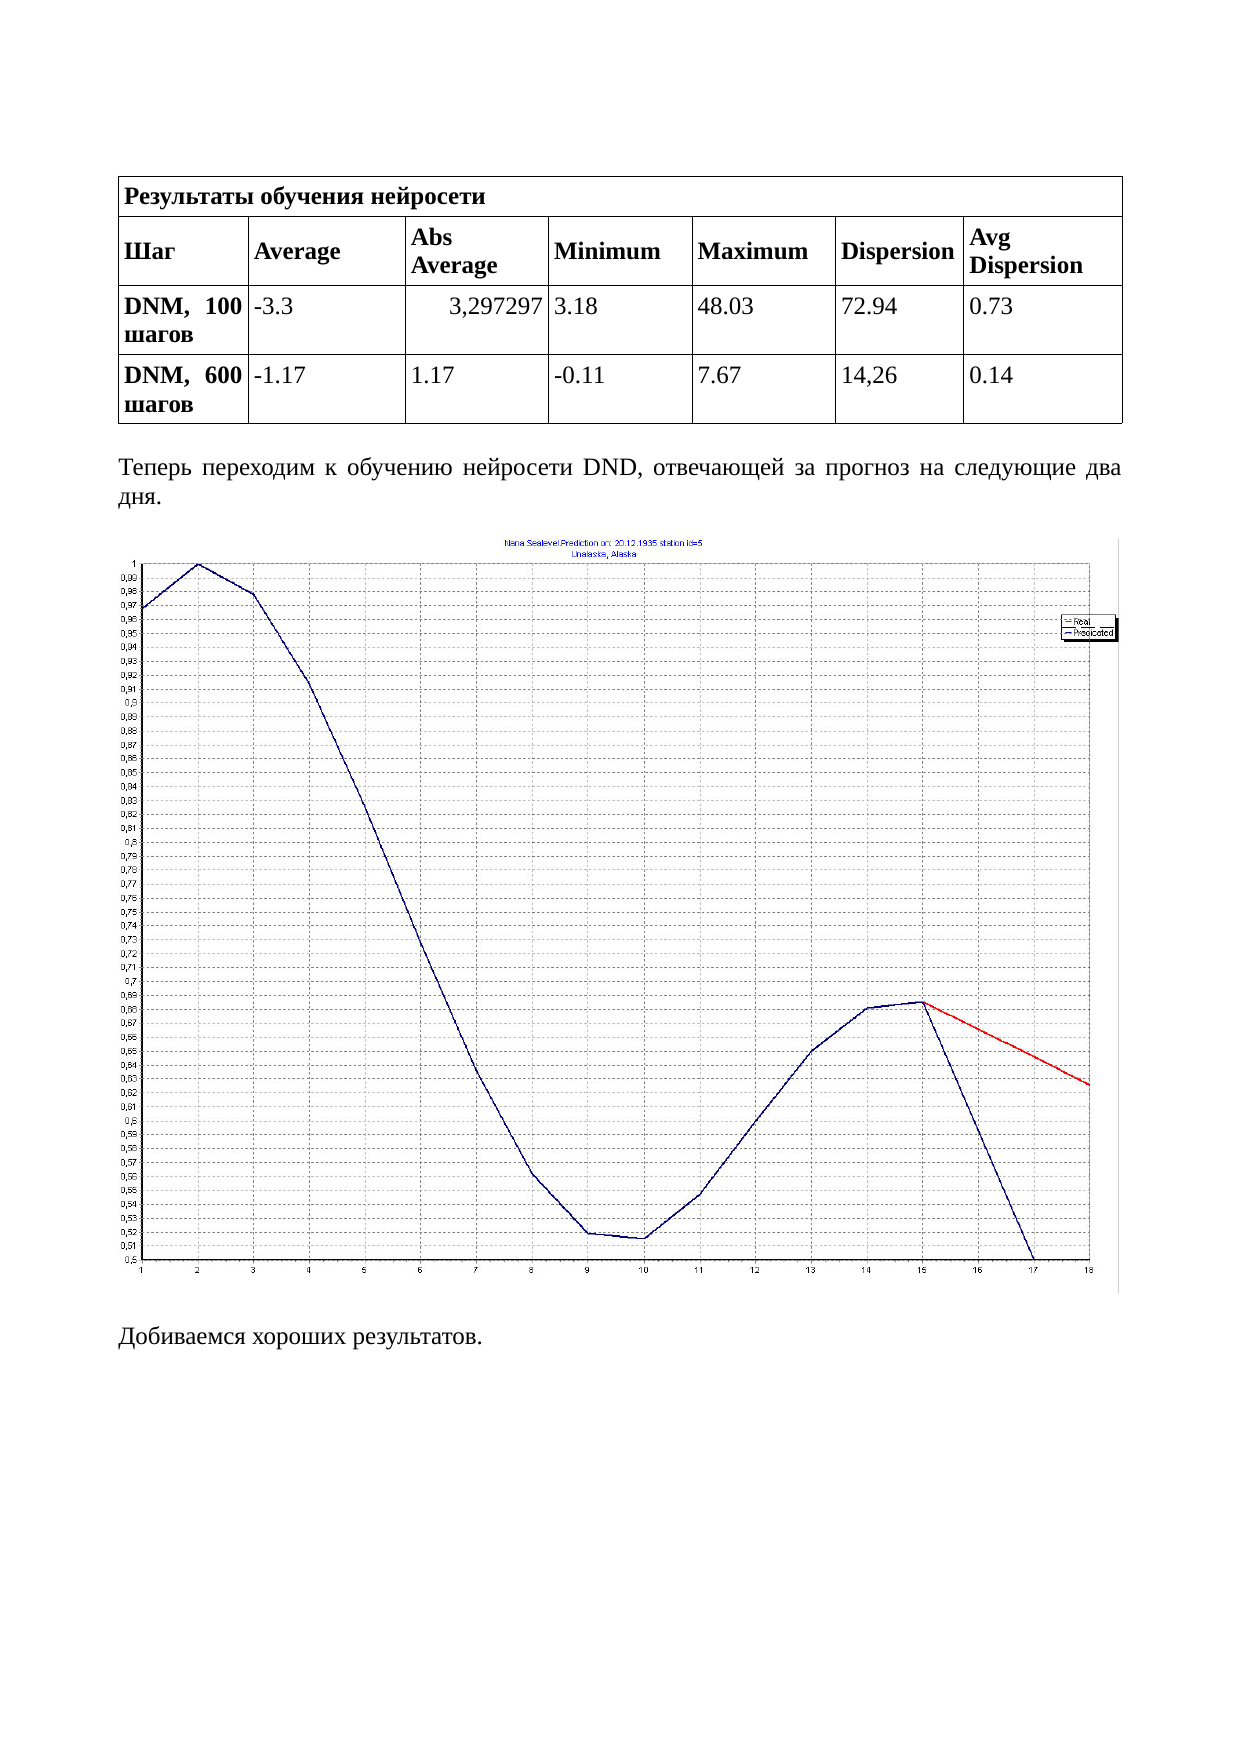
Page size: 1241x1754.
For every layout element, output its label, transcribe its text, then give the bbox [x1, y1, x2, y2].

table_cell Avg Dispersion [964, 217, 1122, 285]
table_cell Maximum [693, 217, 835, 285]
table_cell -3,3 [249, 286, 405, 354]
table_cell 14,26 [836, 355, 963, 423]
table_cell Minimum [549, 217, 692, 285]
table_cell Шаг [119, 217, 248, 285]
table_cell -1,17 [249, 355, 405, 423]
table_cell DNM, 100 шагов [119, 286, 248, 354]
table_cell 3,297297 [406, 286, 548, 354]
table_cell 72,94 [836, 286, 963, 354]
table_cell 3,18 [549, 286, 692, 354]
table_cell 0,73 [964, 286, 1122, 354]
table_cell 48,03 [693, 286, 835, 354]
table_header Результаты обучения нейросети [119, 177, 1122, 216]
table_cell DNM, 600 шагов [119, 355, 248, 423]
text Теперь переходим к обучению нейросети DND, отвечающей за прогноз на следующие два дня. [118, 452, 1122, 509]
table_cell 0,14 [964, 355, 1122, 423]
table_cell Abs Average [406, 217, 548, 285]
table_cell Average [249, 217, 405, 285]
table_cell 1,17 [406, 355, 548, 423]
picture [118, 538, 1122, 1293]
table_cell -0,11 [549, 355, 692, 423]
table_cell Dispersion [836, 217, 963, 285]
text Добиваемся хороших результатов. [118, 1321, 1122, 1350]
table_cell 7,67 [693, 355, 835, 423]
